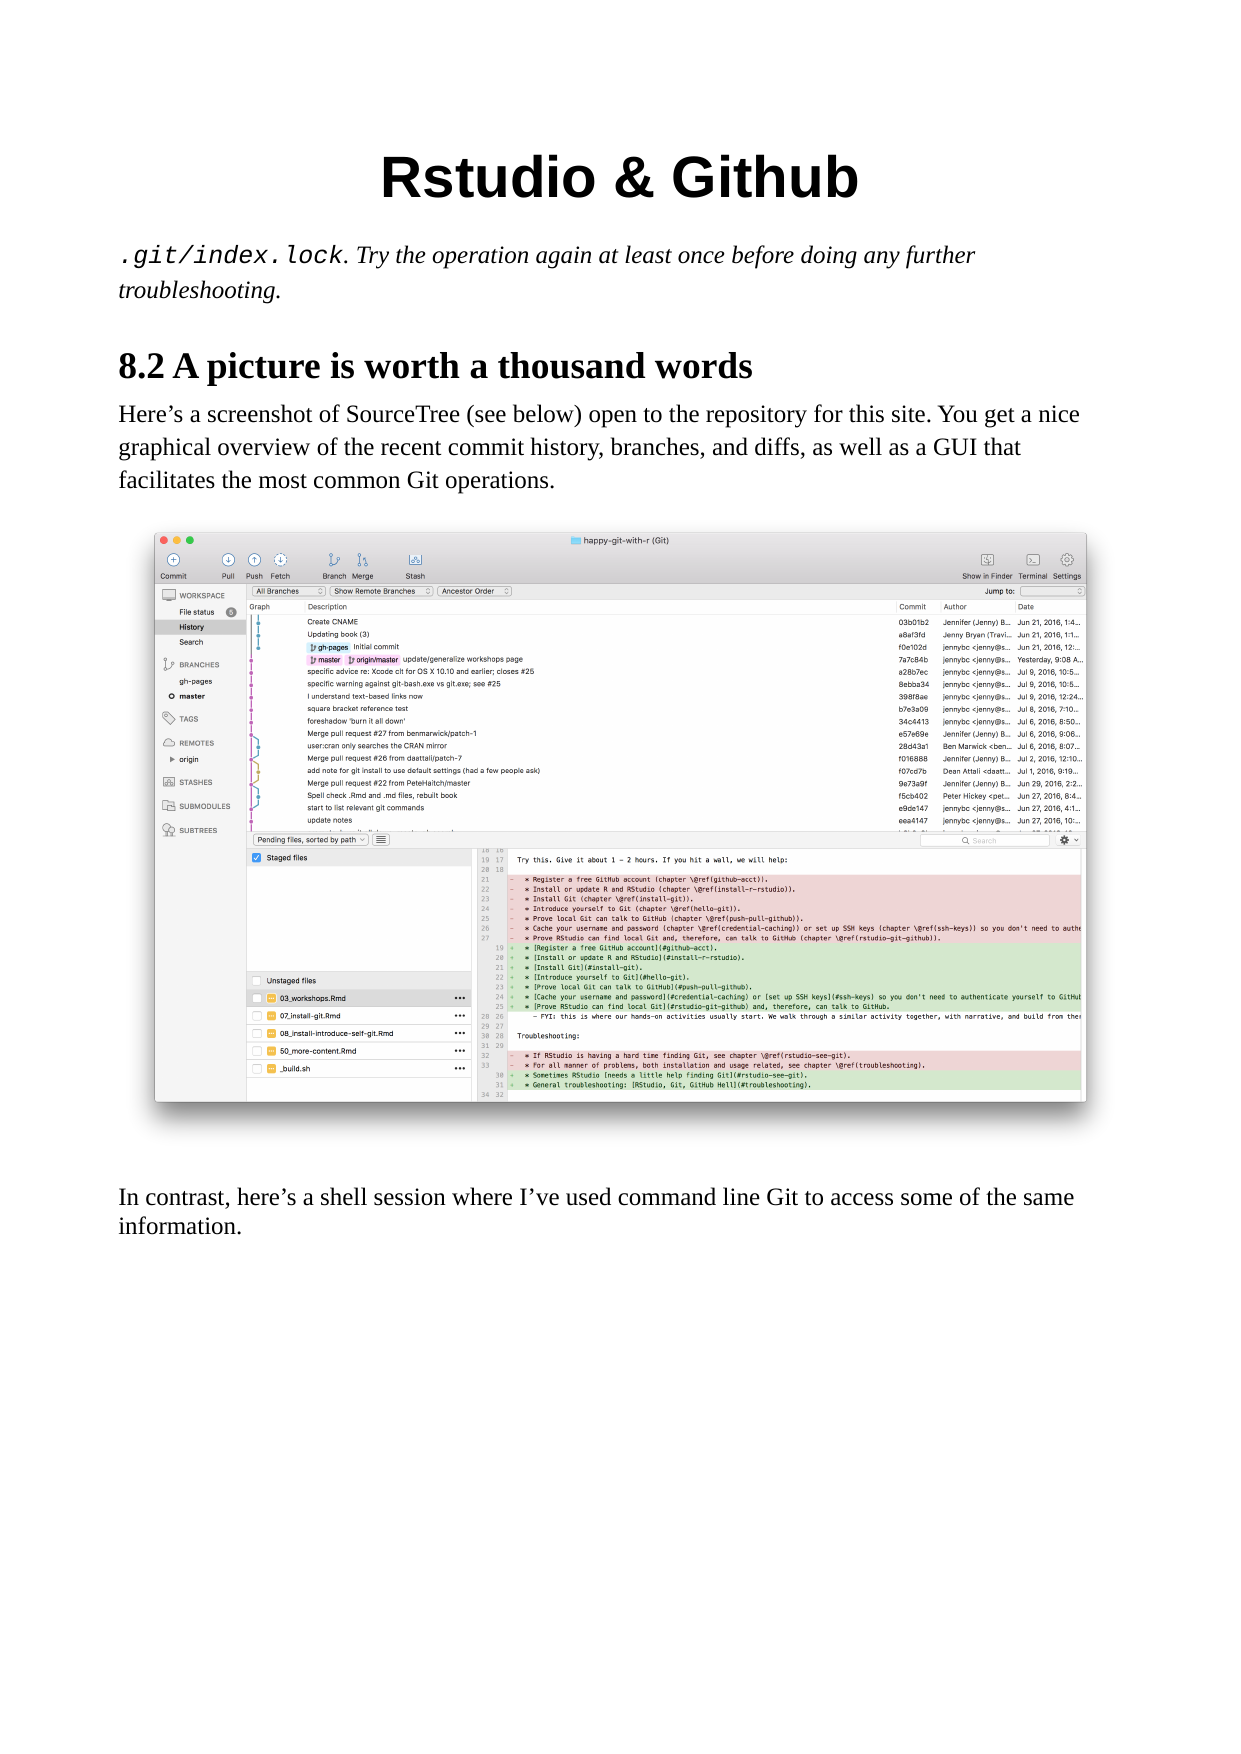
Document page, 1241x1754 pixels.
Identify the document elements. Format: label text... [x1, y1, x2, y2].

subtitle 8.2 A picture is worth a thousand words [118, 343, 1122, 386]
text In contrast, here’s a shell session where I’ve used command line Git to access some of the same information. [118, 1182, 1122, 1240]
text Here’s a screenshot of SourceTree (see below) open to the repository for this site. You get a nice graphical overview of the recent commit history, branches, and diffs, as well as a GUI that facilitates the most common Git operations. [118, 399, 1122, 494]
text .git/index.lock. Try the operation again at least once before doing any further troubleshooting. [118, 240, 1122, 303]
picture [118, 512, 1123, 1154]
